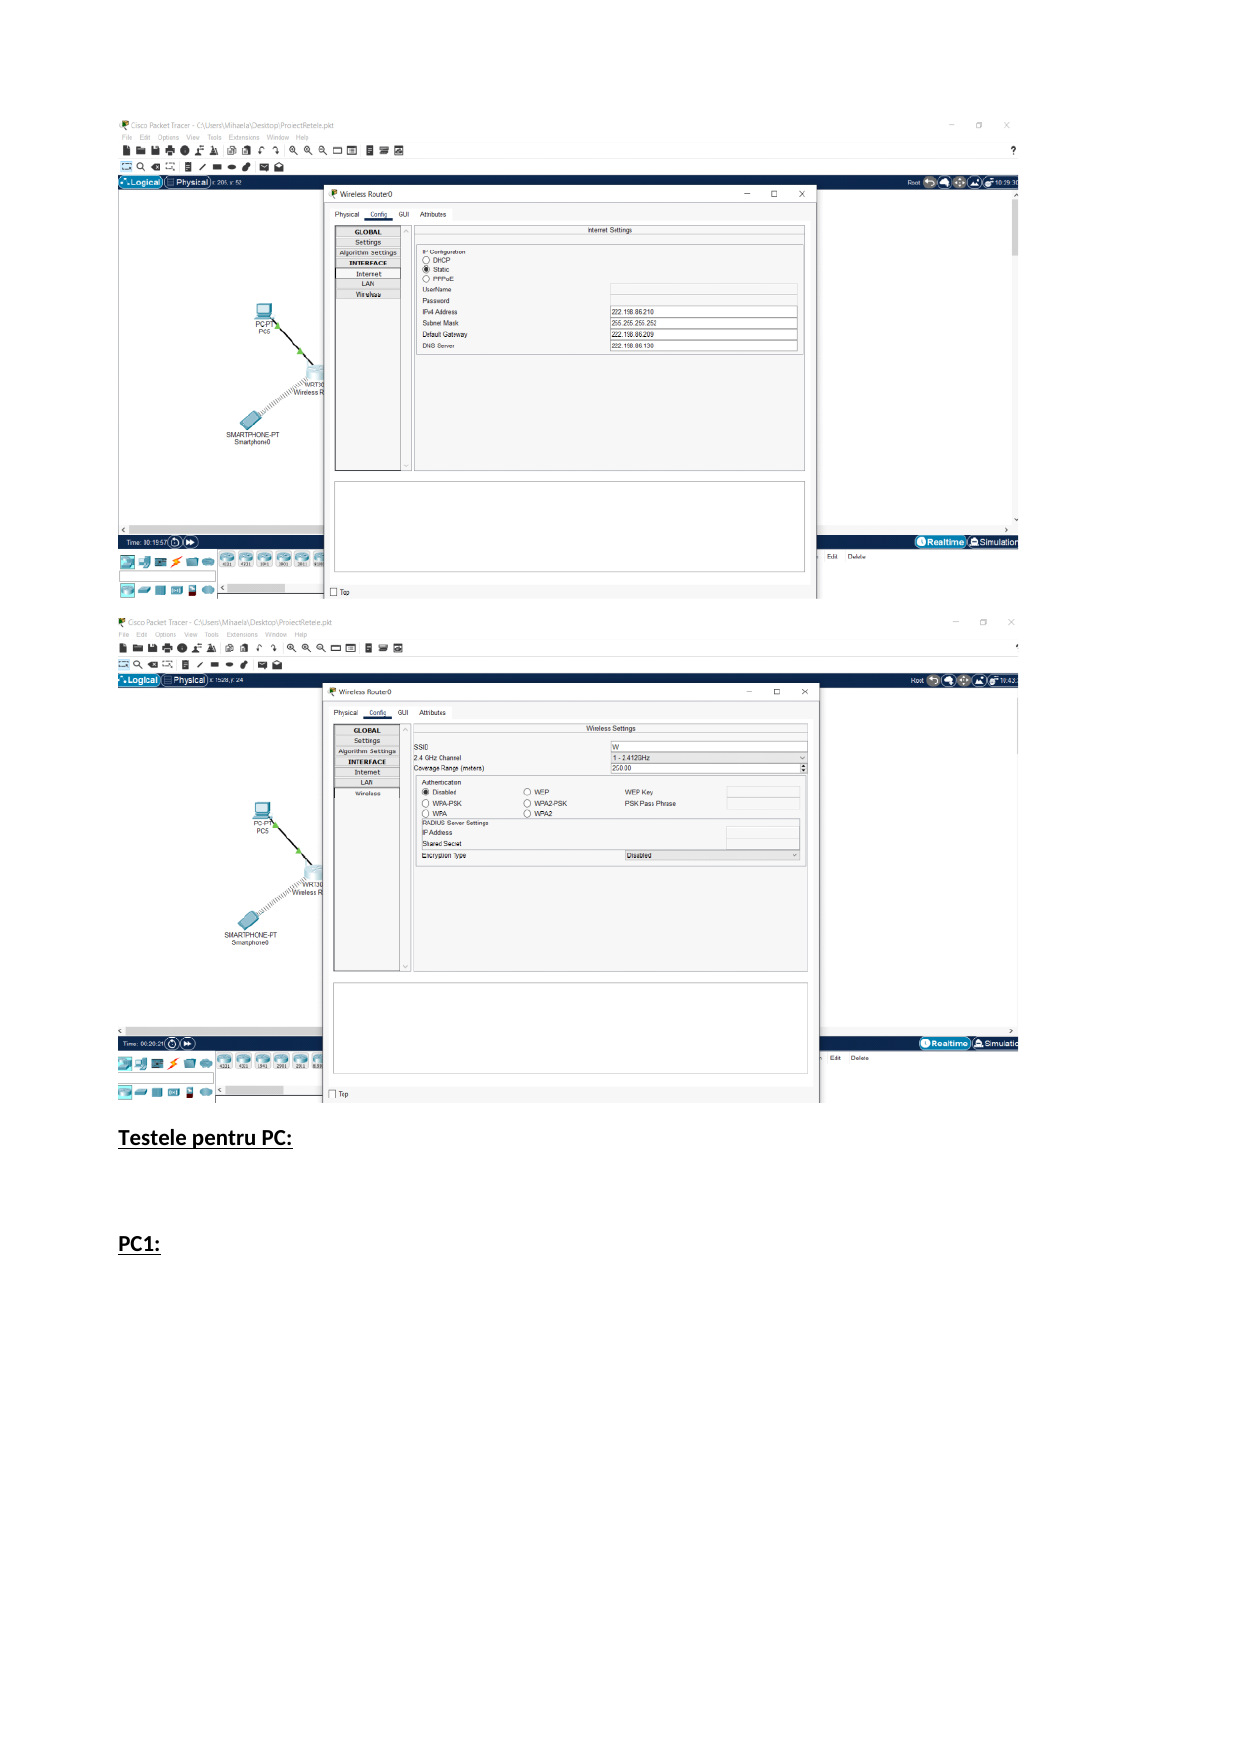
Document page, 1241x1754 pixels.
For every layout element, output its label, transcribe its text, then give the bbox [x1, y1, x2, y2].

text PC1: [118, 1229, 1122, 1258]
text Testele pentru PC: [118, 1123, 1122, 1152]
